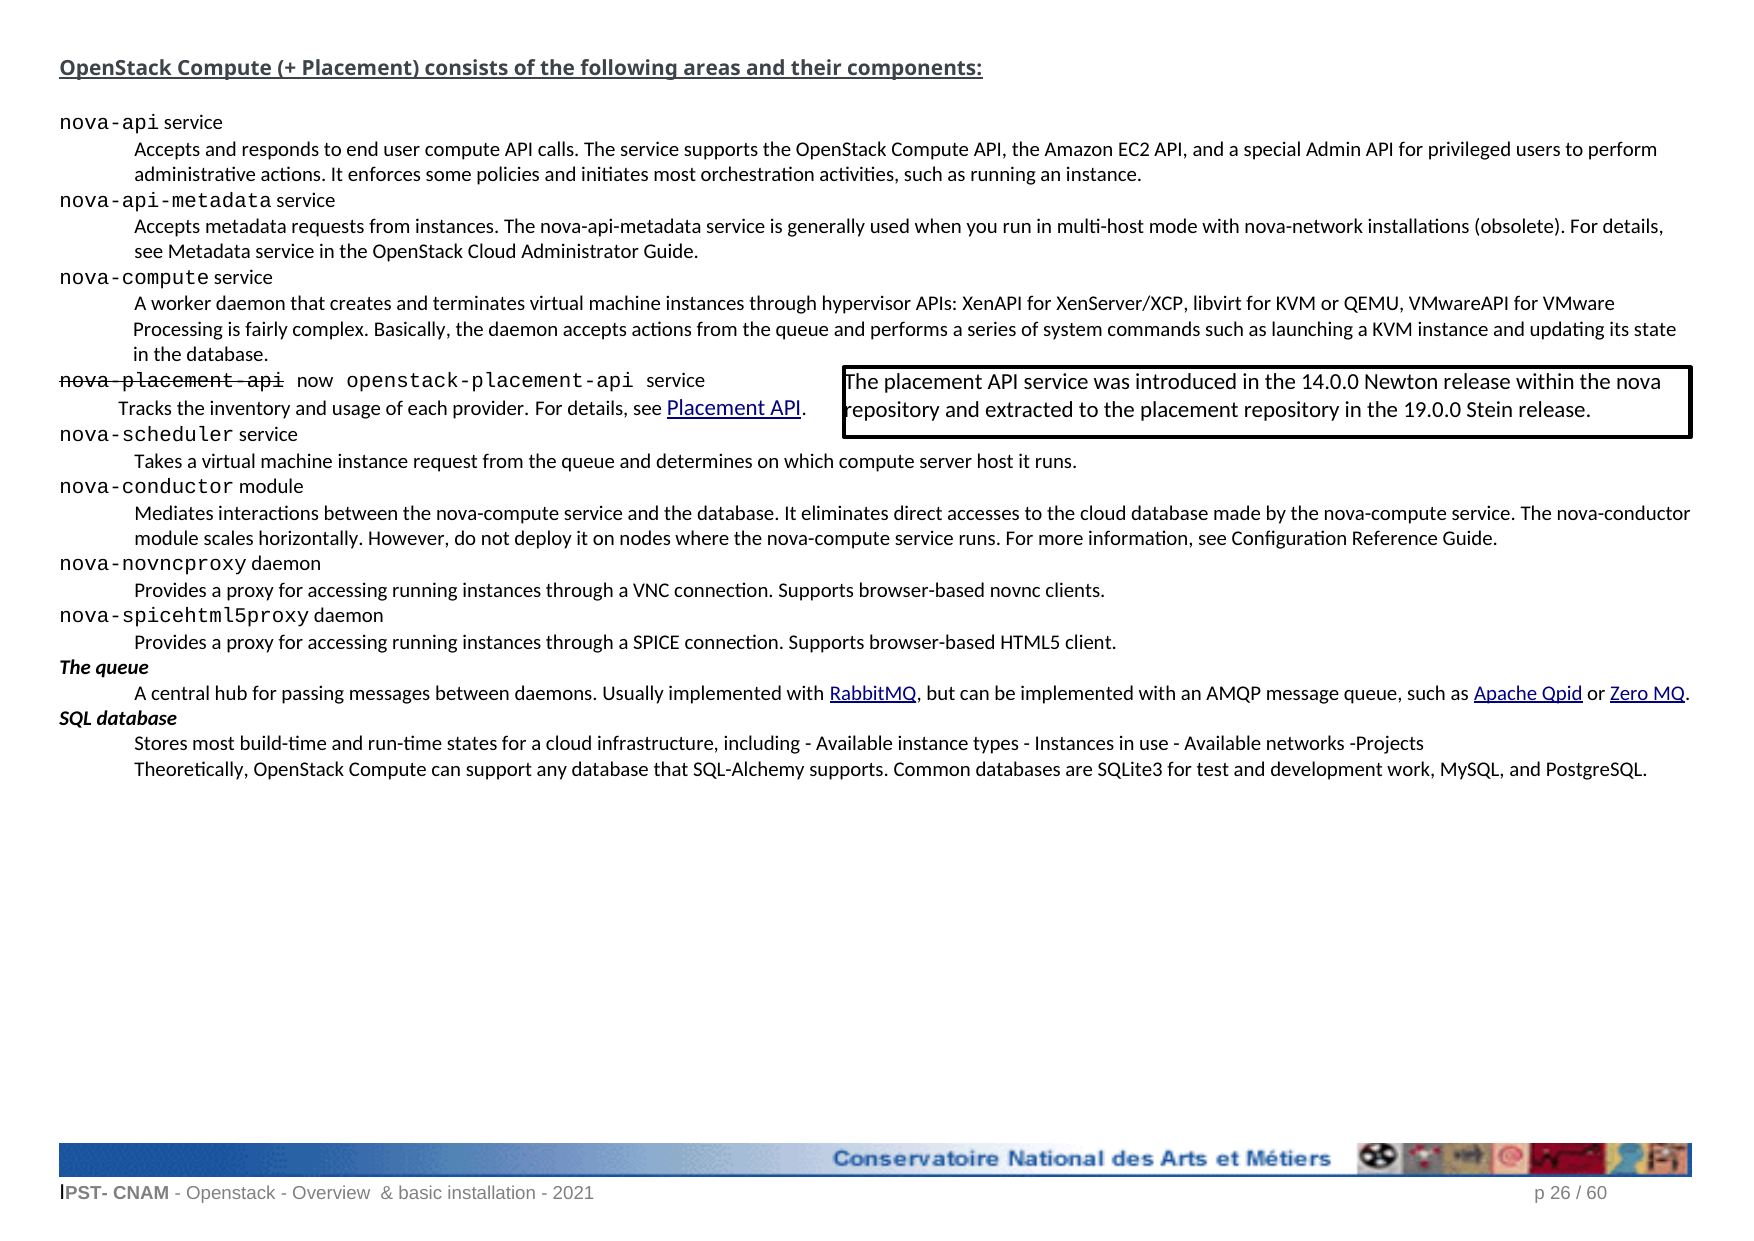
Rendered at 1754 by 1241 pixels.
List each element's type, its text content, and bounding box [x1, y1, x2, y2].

list Tracks the inventory and usage of each provider. For details, see Placement API. [118, 393, 842, 421]
text Provides a proxy for accessing running instances through a SPICE connection. Supports browser-based HTML5 client. [134, 629, 1695, 654]
text OpenStack Compute (+ Placement) consists of the following areas and their components: [59, 53, 1695, 82]
text Accepts metadata requests from instances. The nova-api-metadata service is generally used when you run in multi-host mode with nova-network installations (obsolete). For details, see Metadata service in the OpenStack Cloud Administrator Guide. [134, 213, 1695, 264]
text Takes a virtual machine instance request from the queue and determines on which compute server host it runs. [134, 448, 1695, 473]
text nova-compute service [59, 264, 1695, 291]
text Theoretically, OpenStack Compute can support any database that SQL-Alchemy supports. Common databases are SQLite3 for test and development work, MySQL, and PostgreSQL. [59, 756, 1695, 781]
text A worker daemon that creates and terminates virtual machine instances through hypervisor APIs: XenAPI for XenServer/XCP, libvirt for KVM or QEMU, VMwareAPI for VMware [134, 291, 1695, 316]
text The queue [59, 654, 1695, 680]
text A central hub for passing messages between daemons. Usually implemented with RabbitMQ, but can be implemented with an AMQP message queue, such as Apache Qpid or Zero MQ. [134, 680, 1695, 705]
text Provides a proxy for accessing running instances through a VNC connection. Supports browser-based novnc clients. [134, 577, 1695, 602]
text nova-api service [59, 109, 1695, 136]
text nova-spicehtml5proxy daemon [59, 602, 1695, 629]
text nova-scheduler service [59, 421, 1695, 448]
text Stores most build-time and run-time states for a cloud infrastructure, including - Available instance types - Instances in use - Available networks -Projects [134, 731, 1695, 756]
subtitle nova-placement-api now openstack-placement-api service [59, 367, 842, 393]
text nova-conductor module [59, 473, 1695, 500]
text nova-novncproxy daemon [59, 551, 1695, 577]
subtitle nova-placement-api now openstack-placement-api service [846, 369, 1688, 393]
text Processing is fairly complex. Basically, the daemon accepts actions from the queue and performs a series of system commands such as launching a KVM instance and updating its state in the database. [133, 316, 1695, 367]
text nova-api-metadata service [59, 187, 1695, 213]
text SQL database [59, 705, 1695, 731]
text Mediates interactions between the nova-compute service and the database. It eliminates direct accesses to the cloud database made by the nova-compute service. The nova-conductor module scales horizontally. However, do not deploy it on nodes where the nova-compute service runs. For more information, see Configuration Reference Guide. [134, 500, 1695, 551]
list Tracks the inventory and usage of each provider. For details, see Placement API. [846, 393, 1688, 421]
text Accepts and responds to end user compute API calls. The service supports the OpenStack Compute API, the Amazon EC2 API, and a special Admin API for privileged users to perform administrative actions. It enforces some policies and initiates most orchestration activities, such as running an instance. [134, 136, 1695, 187]
